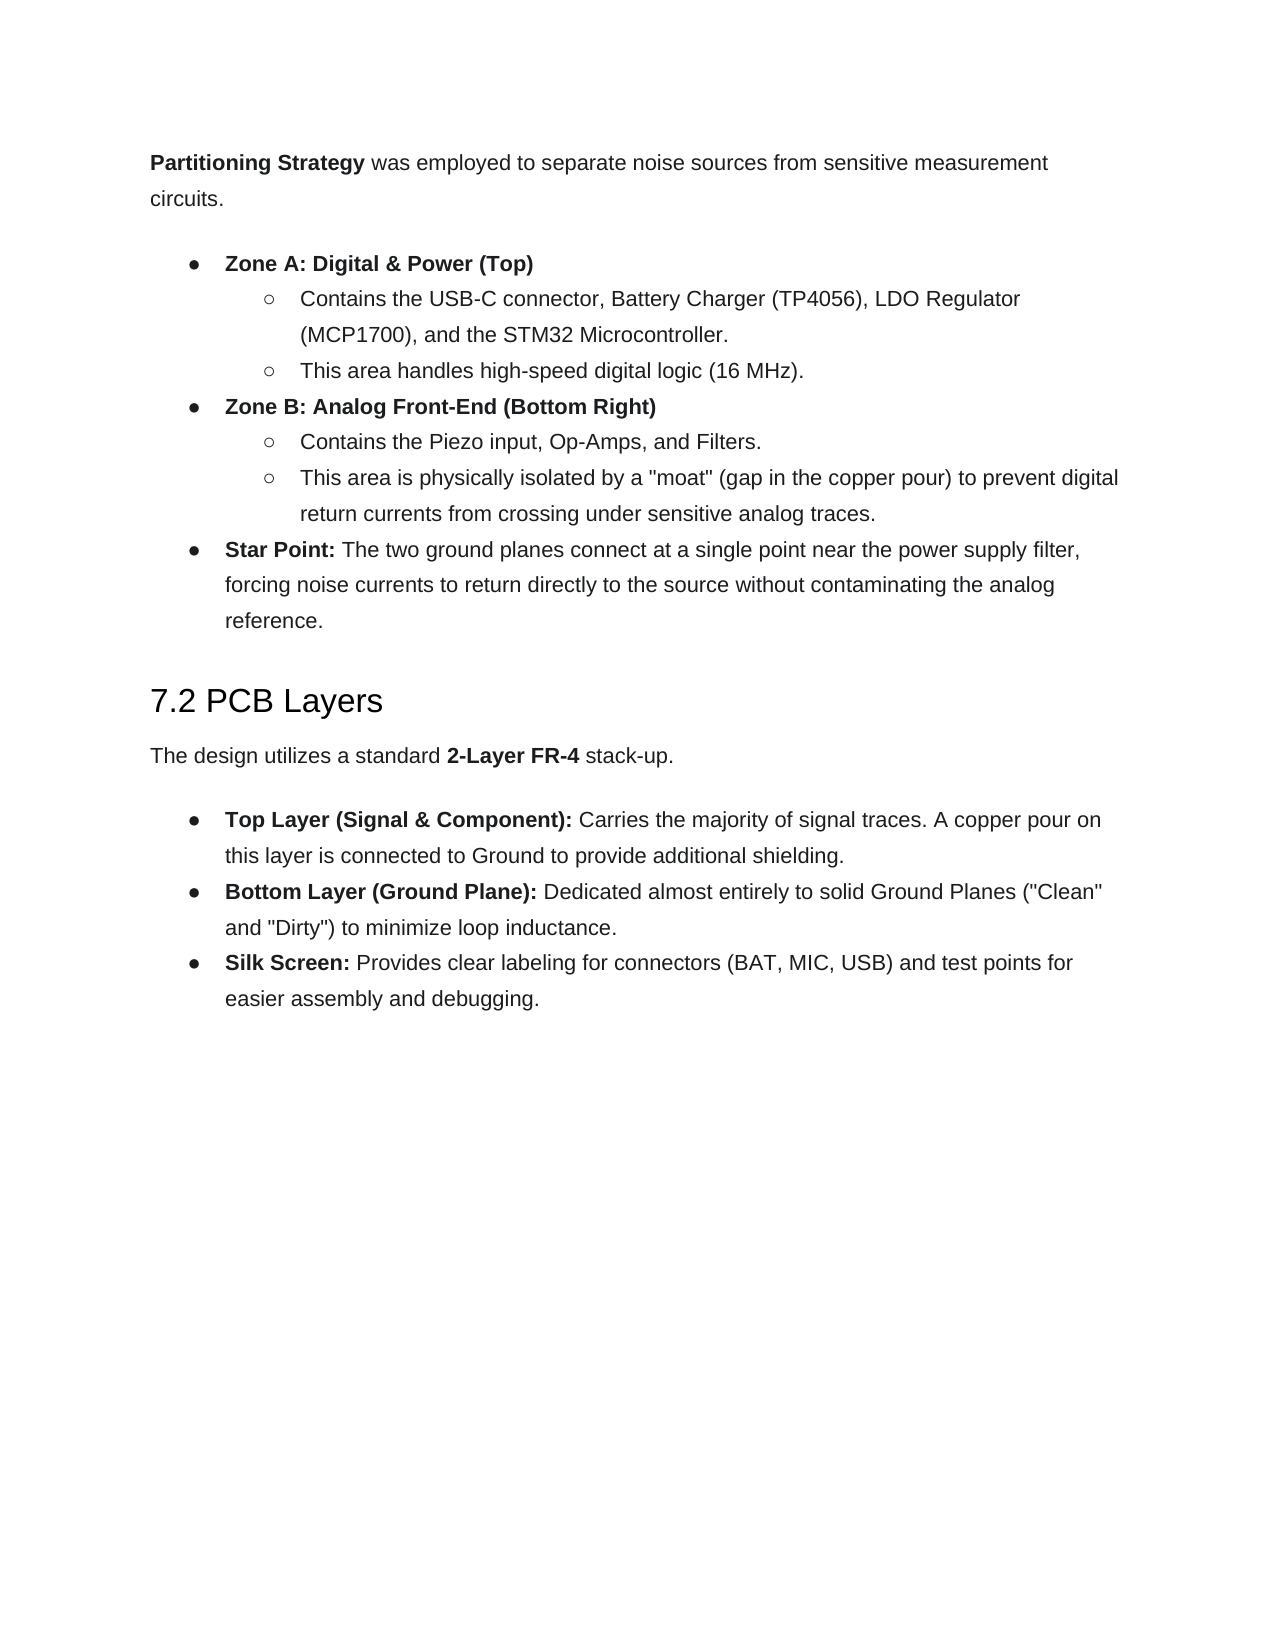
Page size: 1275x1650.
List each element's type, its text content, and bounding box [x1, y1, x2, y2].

list Silk Screen: Provides clear labeling for connectors (BAT, MIC, USB) and test points for easier assembly and debugging. [187, 950, 1125, 1011]
list This area handles high-speed digital logic (16 MHz). [262, 358, 1125, 383]
list Zone A: Digital & Power (Top) [187, 251, 1125, 276]
list Top Layer (Signal & Component): Carries the majority of signal traces. A copper pour on this layer is connected to Ground to provide additional shielding. [187, 807, 1125, 868]
list Contains the Piezo input, Op-Amps, and Filters. [262, 429, 1125, 454]
list This area is physically isolated by a "moat" (gap in the copper pour) to prevent digital return currents from crossing under sensitive analog traces. [262, 465, 1125, 526]
subtitle 7.2 PCB Layers [150, 681, 1125, 719]
text The design utilizes a standard 2-Layer FR-4 stack-up. [150, 742, 1125, 768]
list Contains the USB-C connector, Battery Charger (TP4056), LDO Regulator (MCP1700), and the STM32 Microcontroller. [262, 286, 1125, 347]
text Partitioning Strategy was employed to separate noise sources from sensitive measurement circuits. [150, 150, 1125, 211]
list Bottom Layer (Ground Plane): Dedicated almost entirely to solid Ground Planes ("Clean" and "Dirty") to minimize loop inductance. [187, 879, 1125, 940]
list Star Point: The two ground planes connect at a single point near the power supply filter, forcing noise currents to return directly to the source without contaminating the analog reference. [187, 536, 1125, 633]
list Zone B: Analog Front-End (Bottom Right) [187, 393, 1125, 419]
